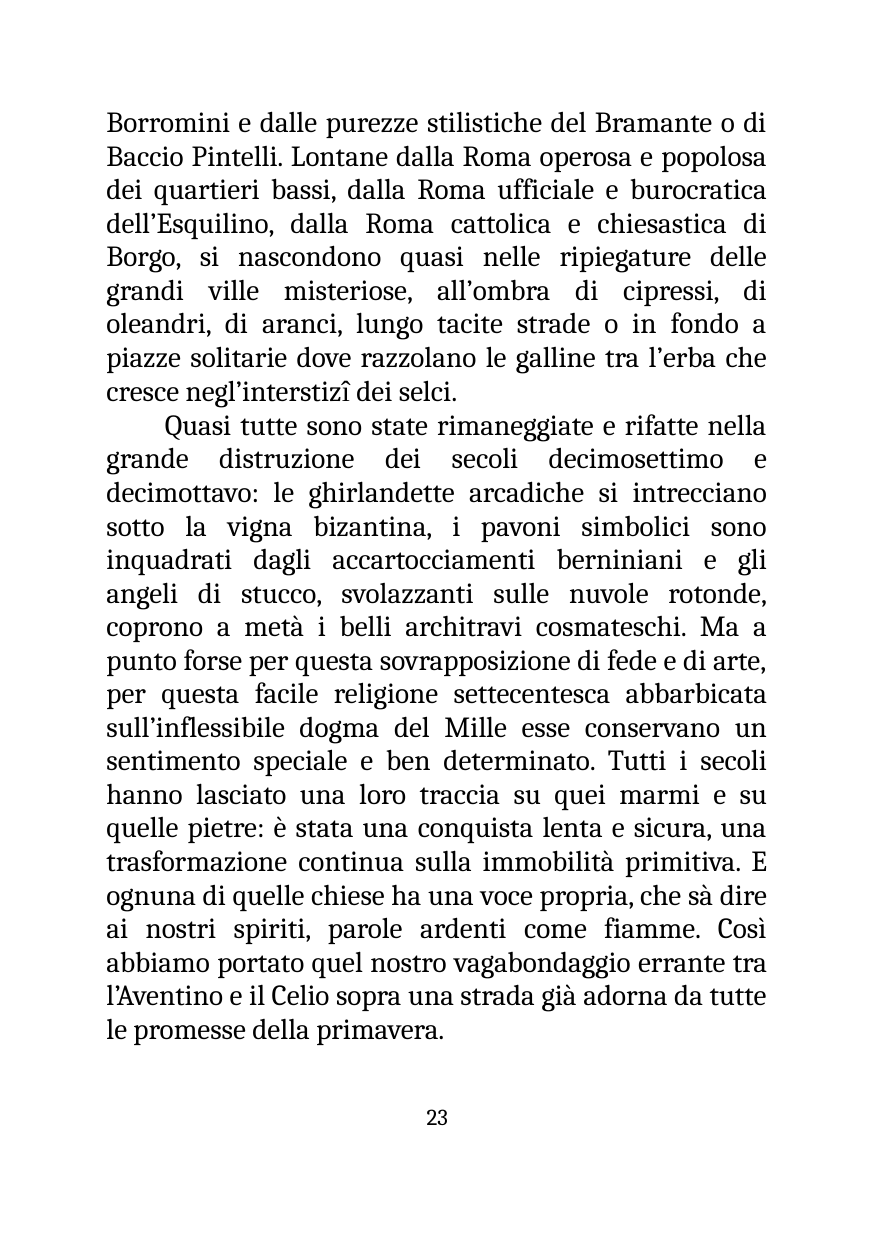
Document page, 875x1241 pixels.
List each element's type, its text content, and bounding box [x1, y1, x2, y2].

text Borromini e dalle purezze stilistiche del Bramante o di Baccio Pintelli. Lontane dalla Roma operosa e popolosa dei quartieri bassi, dalla Roma ufficiale e burocratica dell’Esquilino, dalla Roma cattolica e chiesastica di Borgo, si nascondono quasi nelle ripiegature delle grandi ville misteriose, all’ombra di cipressi, di oleandri, di aranci, lungo tacite strade o in fondo a piazze solitarie dove razzolano le galline tra l’erba che cresce negl’interstizî dei selci. [106, 106, 768, 409]
text Quasi tutte sono state rimaneggiate e rifatte nella grande distruzione dei secoli decimosettimo e decimottavo: le ghirlandette arcadiche si intrecciano sotto la vigna bizantina, i pavoni simbolici sono inquadrati dagli accartocciamenti berniniani e gli angeli di stucco, svolazzanti sulle nuvole rotonde, coprono a metà i belli architravi cosmateschi. Ma a punto forse per questa sovrapposizione di fede e di arte, per questa facile religione settecentesca abbarbicata sull’inflessibile dogma del Mille esse conservano un sentimento speciale e ben determinato. Tutti i secoli hanno lasciato una loro traccia su quei marmi e su quelle pietre: è stata una conquista lenta e sicura, una trasformazione continua sulla immobilità primitiva. E ognuna di quelle chiese ha una voce propria, che sà dire ai nostri spiriti, parole ardenti come fiamme. Così abbiamo portato quel nostro vagabondaggio errante tra l’Aventino e il Celio sopra una strada già adorna da tutte le promesse della primavera. [106, 409, 768, 1046]
